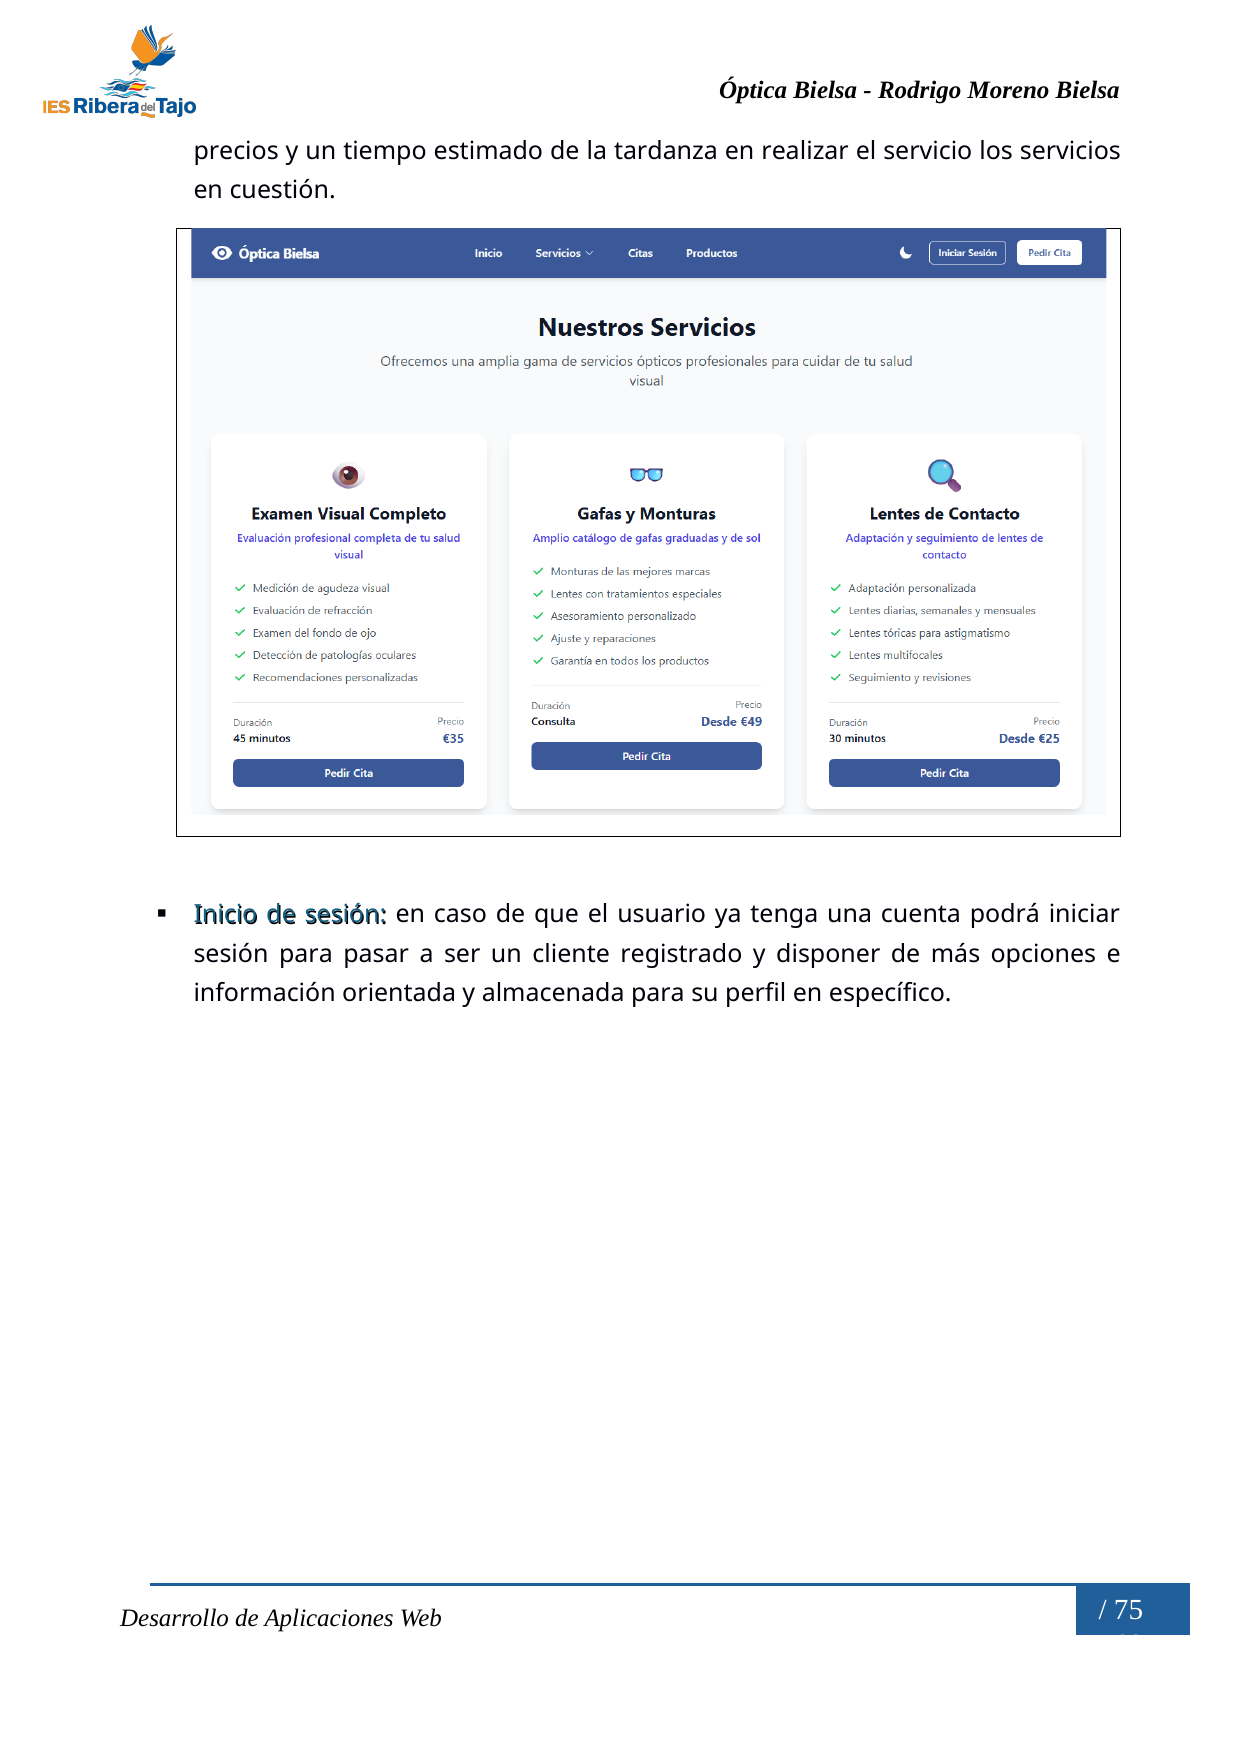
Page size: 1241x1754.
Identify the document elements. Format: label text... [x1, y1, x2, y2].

list precios y un tiempo estimado de la tardanza en realizar el servicio los servicios en cuestión. [156, 132, 1122, 206]
table_header [177, 229, 1120, 836]
list Inicio de sesión: en caso de que el usuario ya tenga una cuenta podrá iniciar sesión para pasar a ser un cliente registrado y disponer de más opciones e información orientada y almacenada para su perfil en específico. [156, 896, 1122, 1008]
